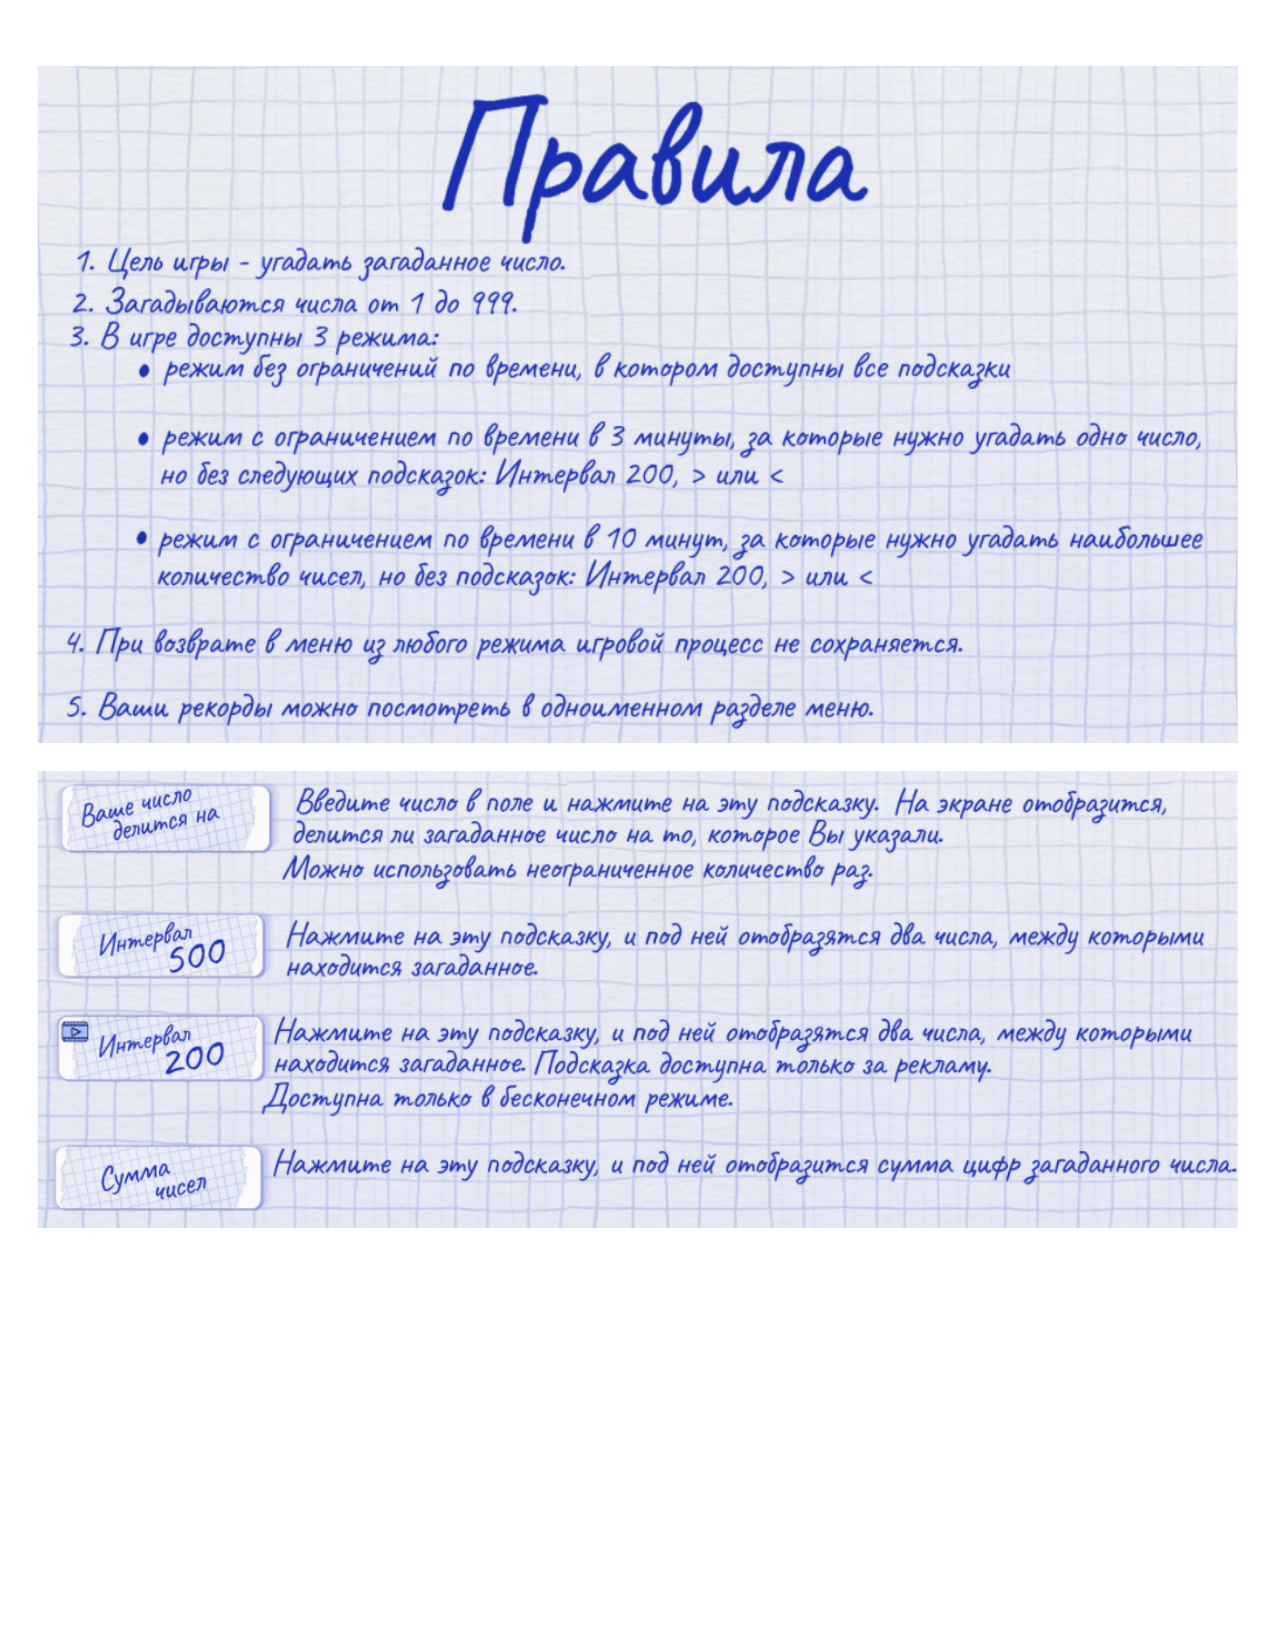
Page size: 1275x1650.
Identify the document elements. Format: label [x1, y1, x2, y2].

picture [37, 66, 1238, 743]
picture [37, 771, 1238, 1228]
